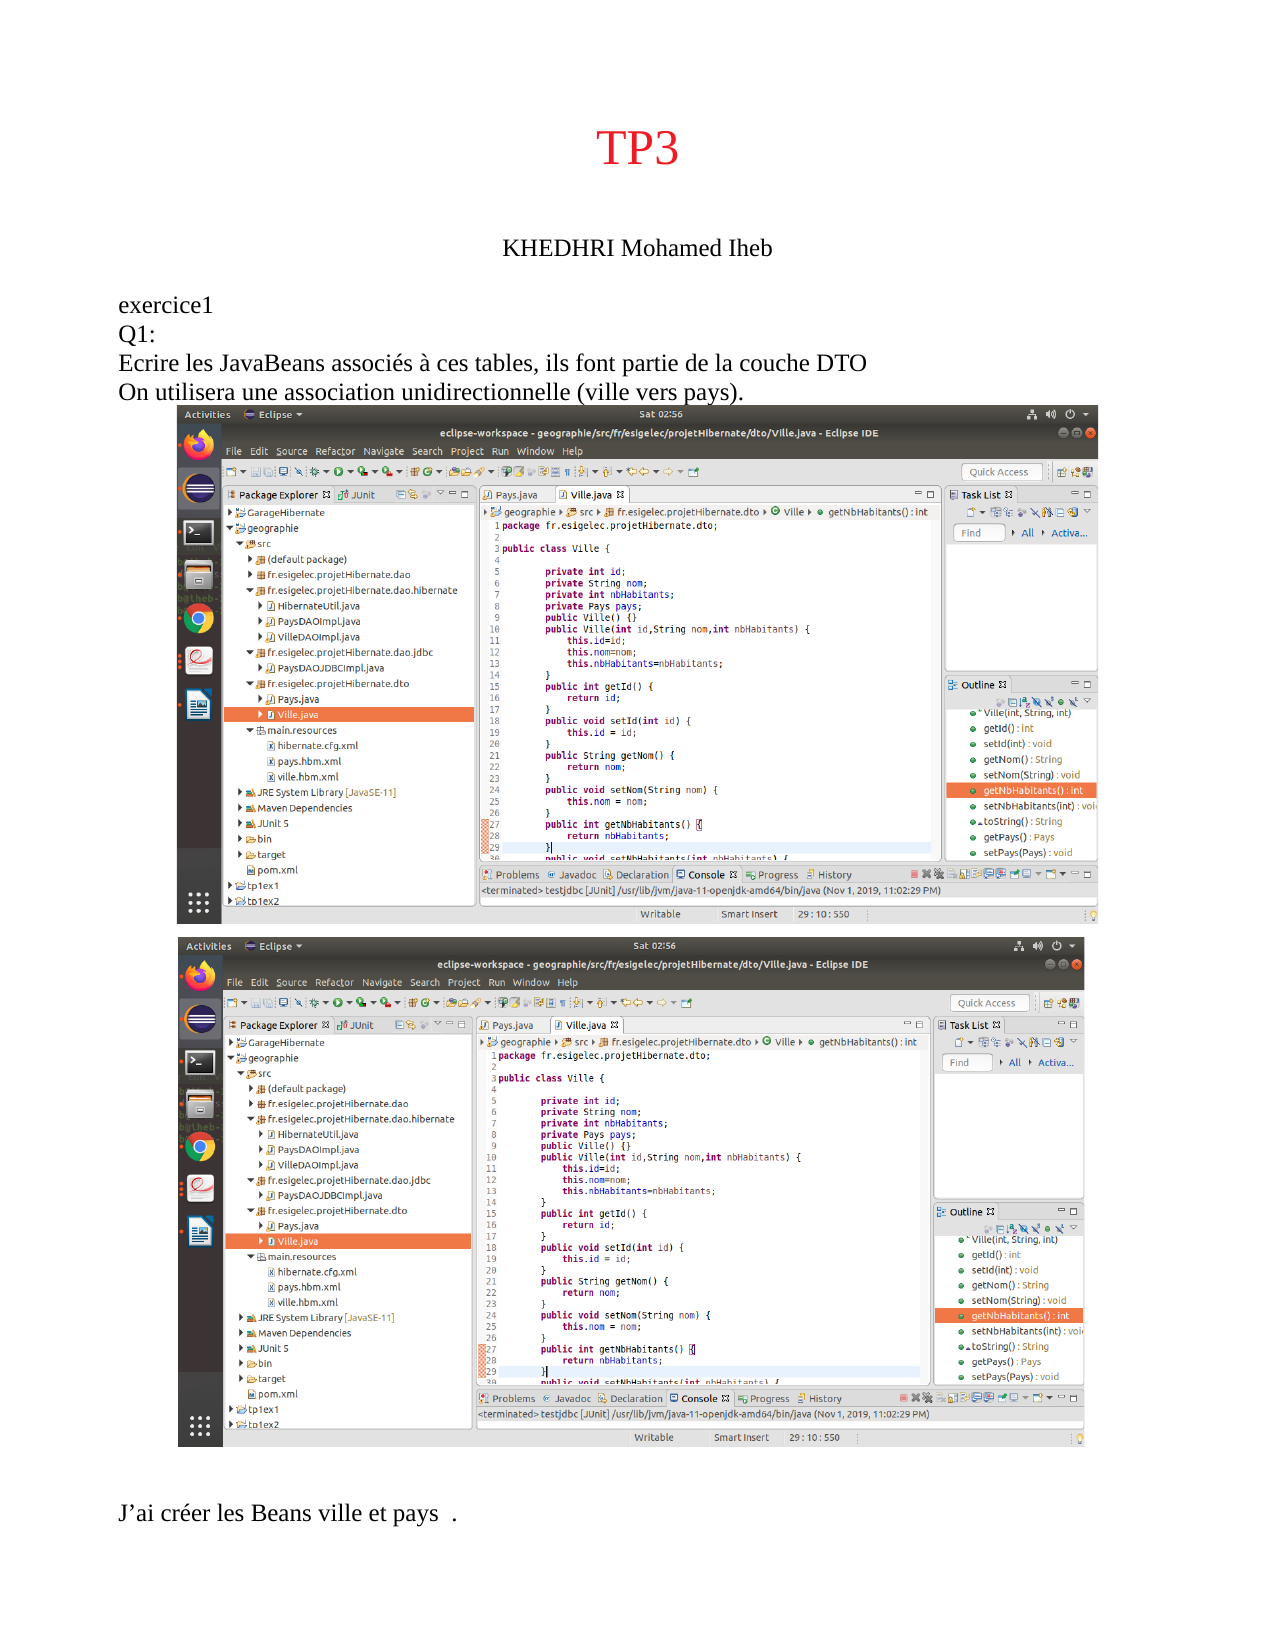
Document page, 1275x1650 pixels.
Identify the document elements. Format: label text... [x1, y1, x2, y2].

text On utilisera une association unidirectionnelle (ville vers pays). [118, 377, 1157, 406]
picture [176, 405, 1099, 924]
text J’ai créer les Beans ville et pays . [118, 1498, 1157, 1527]
text Ecrire les JavaBeans associés à ces tables, ils font partie de la couche DTO [118, 348, 1157, 377]
picture [178, 937, 1085, 1447]
text TP3 [118, 118, 1157, 176]
text KHEDHRI Mohamed Iheb [118, 233, 1157, 262]
text Q1: [118, 319, 1157, 348]
text exercice1 [118, 291, 1157, 319]
